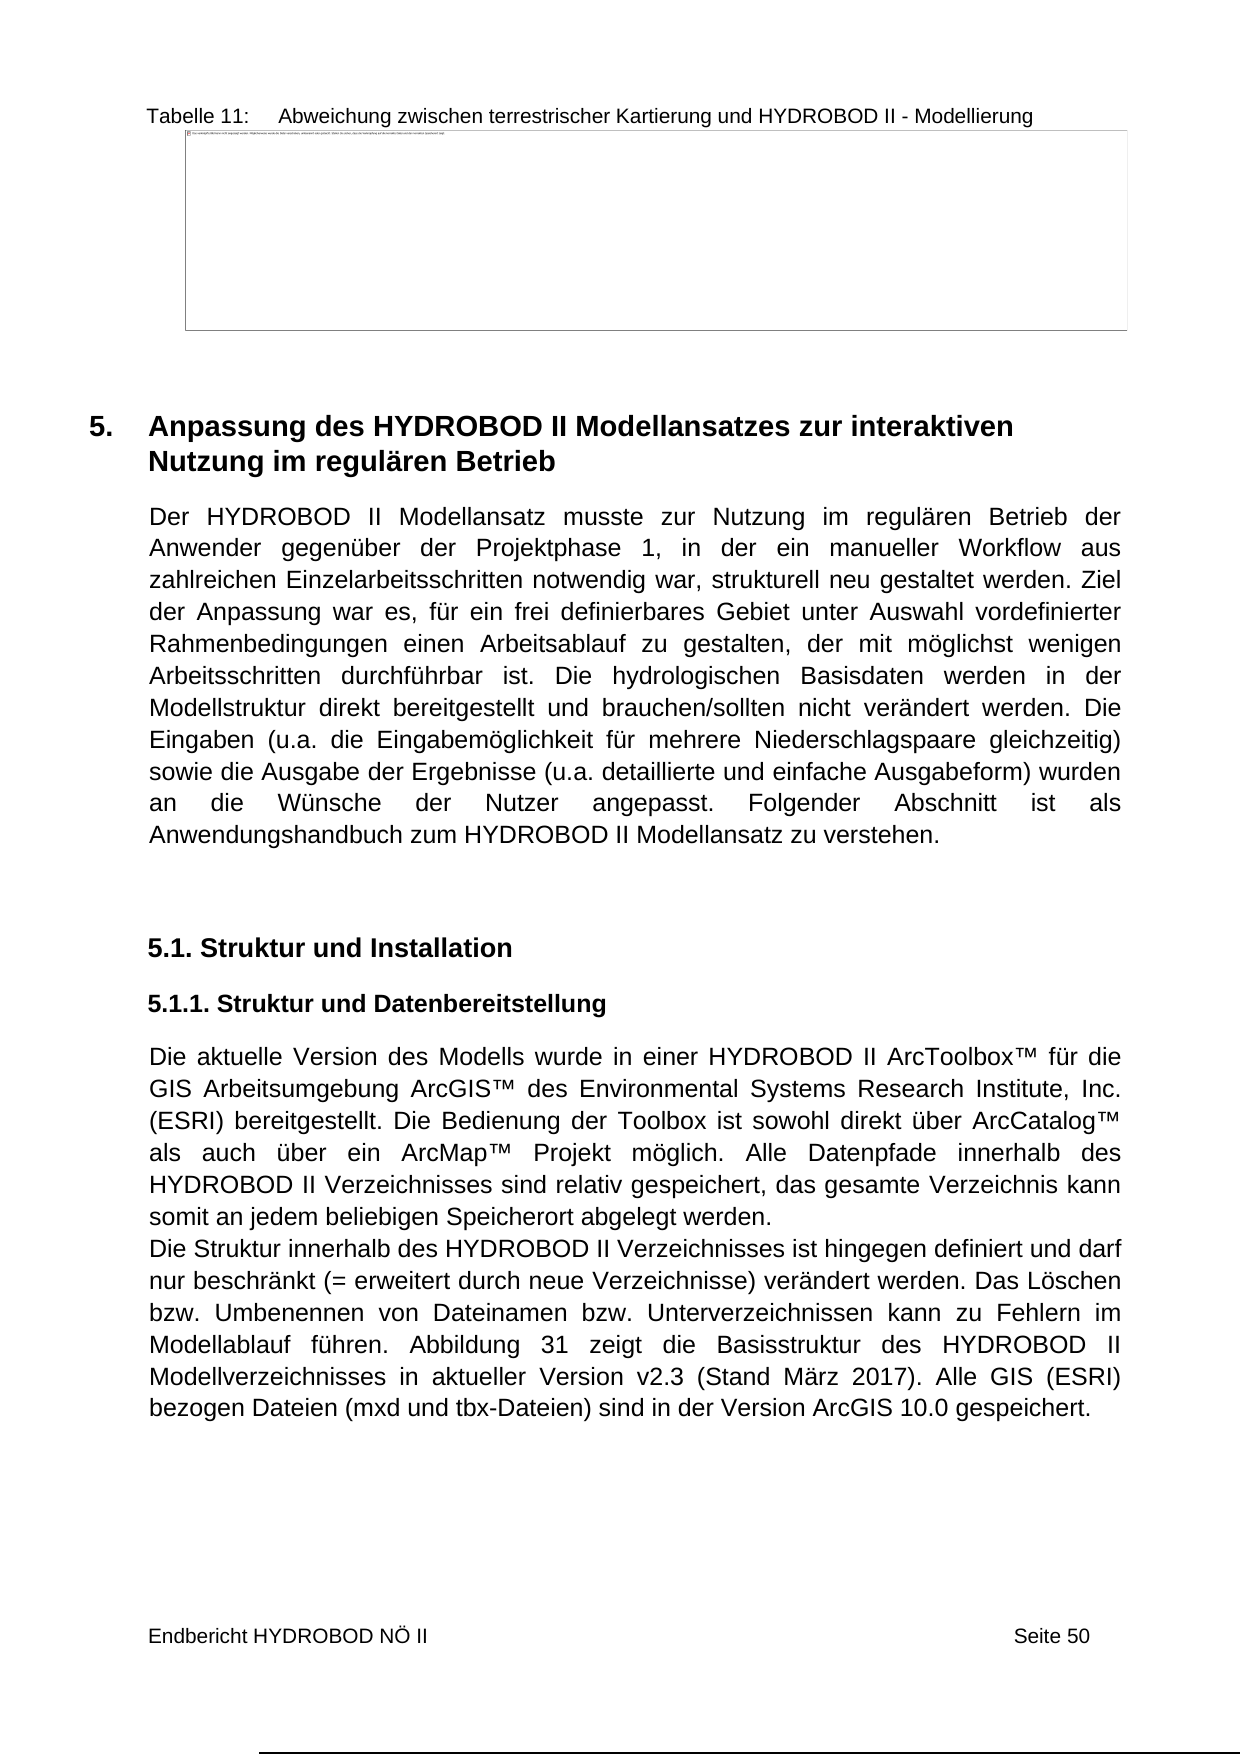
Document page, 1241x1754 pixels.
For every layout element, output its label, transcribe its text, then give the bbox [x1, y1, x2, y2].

text Die aktuelle Version des Modells wurde in einer HYDROBOD II ArcToolbox™ für die GIS Arbeitsumgebung ArcGIS™ des Environmental Systems Research Institute, Inc. (ESRI) bereitgestellt. Die Bedienung der Toolbox ist sowohl direkt über ArcCatalog™ als auch über ein ArcMap™ Projekt möglich. Alle Datenpfade innerhalb des HYDROBOD II Verzeichnisses sind relativ gespeichert, das gesamte Verzeichnis kann somit an jedem beliebigen Speicherort abgelegt werden. [149, 1042, 1123, 1231]
text Der HYDROBOD II Modellansatz musste zur Nutzung im regulären Betrieb der Anwender gegenüber der Projektphase 1, in der ein manueller Workflow aus zahlreichen Einzelarbeitsschritten notwendig war, strukturell neu gestaltet werden. Ziel der Anpassung war es, für ein frei definierbares Gebiet unter Auswahl vordefinierter Rahmenbedingungen einen Arbeitsablauf zu gestalten, der mit möglichst wenigen Arbeitsschritten durchführbar ist. Die hydrologischen Basisdaten werden in der Modellstruktur direkt bereitgestellt und brauchen/sollten nicht verändert werden. Die Eingaben (u.a. die Eingabemöglichkeit für mehrere Niederschlagspaare gleichzeitig) sowie die Ausgabe der Ergebnisse (u.a. detaillierte und einfache Ausgabeform) wurden an die Wünsche der Nutzer angepasst. Folgender Abschnitt ist als Anwendungshandbuch zum HYDROBOD II Modellansatz zu verstehen. [149, 501, 1123, 849]
text Tabelle 11: Abweichung zwischen terrestrischer Kartierung und HYDROBOD II - Modellierung [146, 104, 1137, 128]
subtitle 5.1.1. Struktur und Datenbereitstellung [147, 988, 1137, 1017]
text 5.1. Struktur und Installation [147, 932, 1137, 963]
list Anpassung des HYDROBOD II Modellansatzes zur interaktiven Nutzung im regulären Betrieb [89, 409, 1137, 478]
text Die Struktur innerhalb des HYDROBOD II Verzeichnisses ist hingegen definiert und darf nur beschränkt (= erweitert durch neue Verzeichnisse) verändert werden. Das Löschen bzw. Umbenennen von Dateinamen bzw. Unterverzeichnissen kann zu Fehlern im Modellablauf führen. Abbildung 31 zeigt die Basisstruktur des HYDROBOD II Modellverzeichnisses in aktueller Version v2.3 (Stand März 2017). Alle GIS (ESRI) bezogen Dateien (mxd und tbx-Dateien) sind in der Version ArcGIS 10.0 gespeichert. [149, 1234, 1123, 1423]
